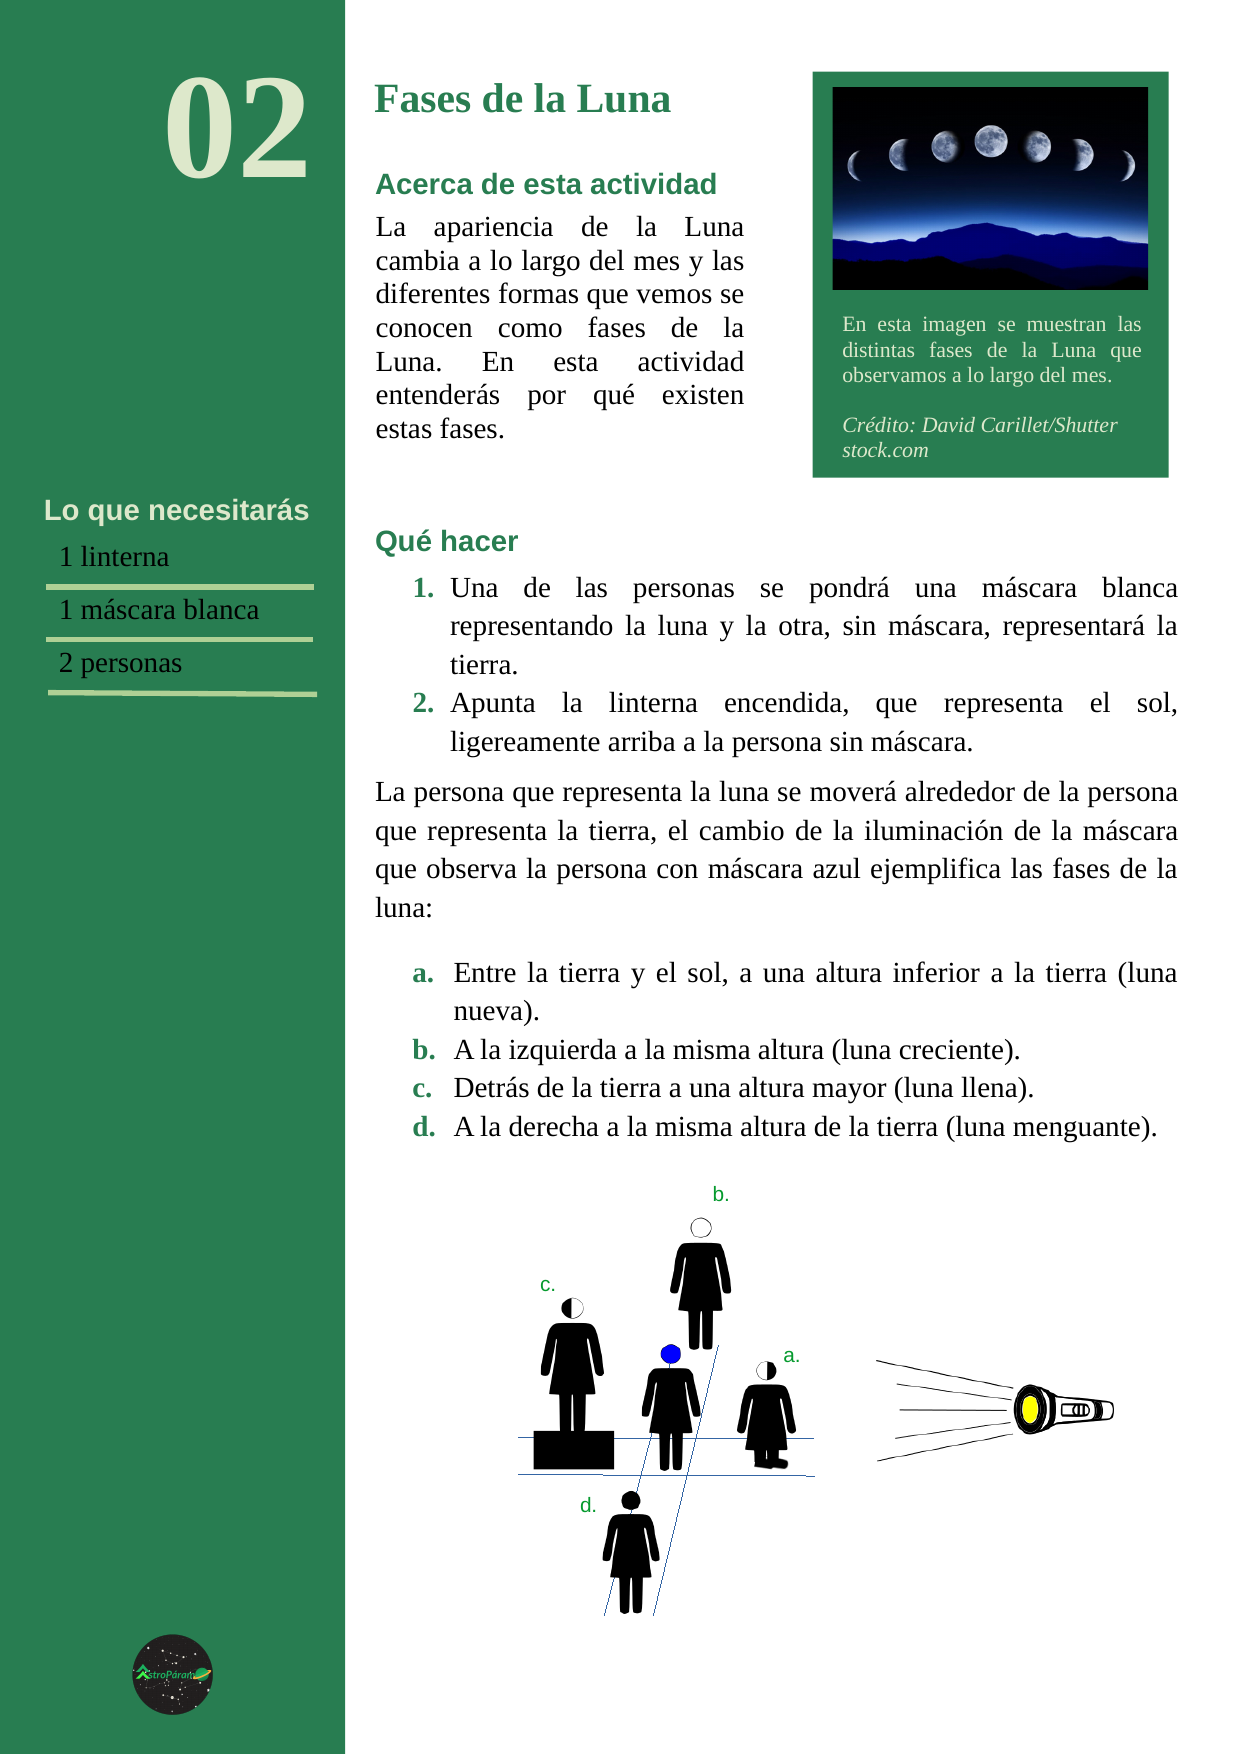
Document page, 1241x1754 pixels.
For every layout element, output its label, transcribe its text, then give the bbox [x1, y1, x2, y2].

picture [871, 1360, 1114, 1595]
picture [602, 1208, 814, 1623]
list Apunta la linterna encendida, que representa el sol, ligereamente arriba a la persona sin máscara. [412, 685, 1179, 757]
picture [832, 87, 1149, 290]
list A la izquierda a la misma altura (luna creciente). [412, 1032, 1179, 1066]
list Entre la tierra y el sol, a una altura inferior a la tierra (luna nueva). [412, 955, 1179, 1027]
subtitle Qué hacer [375, 523, 1179, 557]
list Una de las personas se pondrá una máscara blanca representando la luna y la otra, sin máscara, representará la tierra. [412, 570, 1179, 680]
list Detrás de la tierra a una altura mayor (luna llena). [412, 1071, 1179, 1104]
subtitle Acerca de esta actividad [375, 167, 812, 201]
list A la derecha a la misma altura de la tierra (luna menguante). [412, 1109, 1179, 1143]
text La persona que representa la luna se moverá alrededor de la persona que representa la tierra, el cambio de la iluminación de la máscara que observa la persona con máscara azul ejemplifica las fases de la luna: [375, 774, 1179, 923]
picture [131, 1633, 214, 1716]
